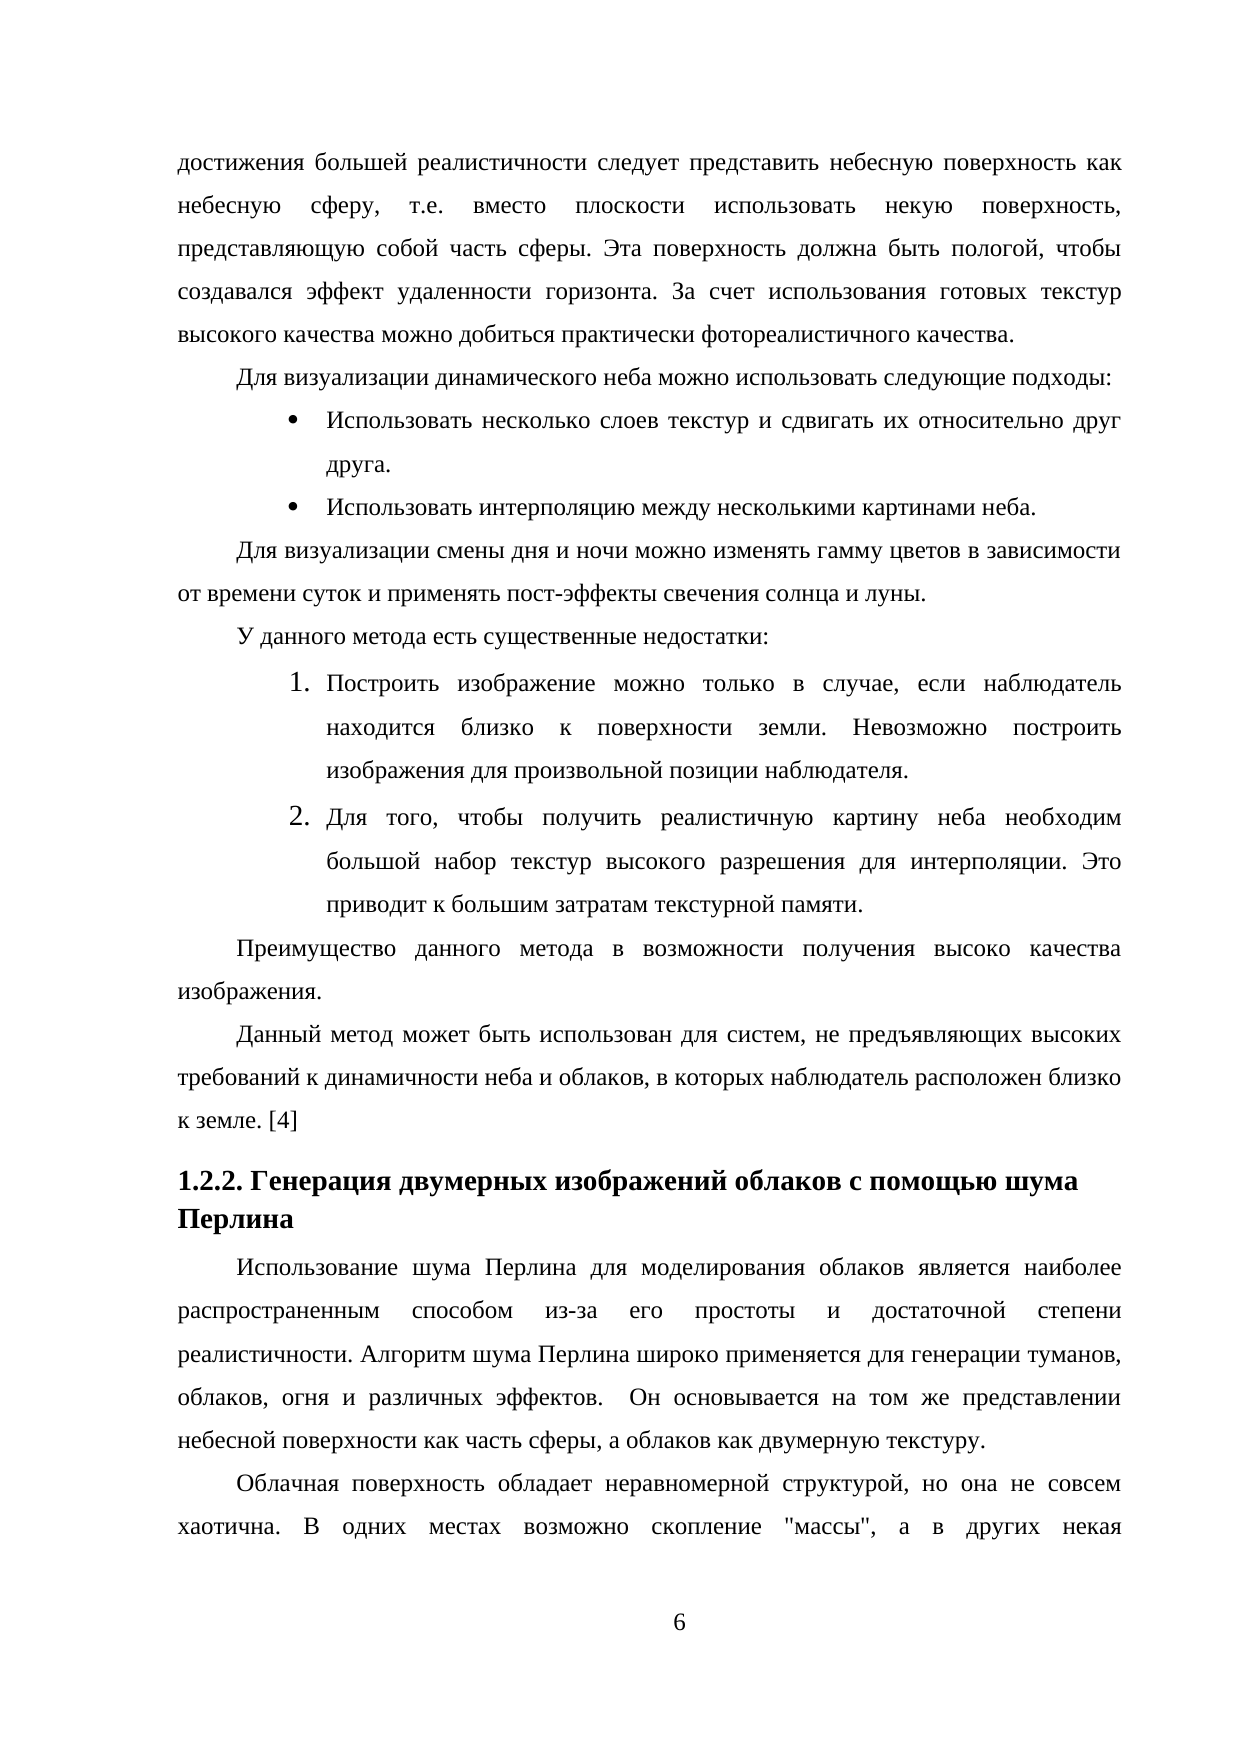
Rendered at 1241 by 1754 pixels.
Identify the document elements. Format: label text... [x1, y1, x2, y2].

text Данный метод может быть использован для систем, не предъявляющих высоких требований к динамичности неба и облаков, в которых наблюдатель расположен близко к земле. [4] [177, 1019, 1122, 1134]
text Для визуализации смены дня и ночи можно изменять гамму цветов в зависимости от времени суток и применять пост-эффекты свечения солнца и луны. [177, 535, 1122, 607]
text Использование шума Перлина для моделирования облаков является наиболее распространенным способом из-за его простоты и достаточной степени реалистичности. Алгоритм шума Перлина широко применяется для генерации туманов, облаков, огня и различных эффектов. Он основывается на том же представлении небесной поверхности как часть сферы, а облаков как двумерную текстуру. [177, 1252, 1122, 1454]
text Облачная поверхность обладает неравномерной структурой, но она не совсем хаотична. В одних местах возможно скопление "массы", а в других некая [177, 1468, 1122, 1540]
list Построить изображение можно только в случае, если наблюдатель находится близко к поверхности земли. Невозможно построить изображения для произвольной позиции наблюдателя. [288, 664, 1122, 784]
list Для того, чтобы получить реалистичную картину неба необходим большой набор текстур высокого разрешения для интерполяции. Это приводит к большим затратам текстурной памяти. [288, 798, 1122, 918]
text Преимущество данного метода в возможности получения высоко качества изображения. [177, 933, 1122, 1004]
text Для визуализации динамического неба можно использовать следующие подходы: [177, 362, 1122, 391]
text У данного метода есть существенные недостатки: [177, 621, 1122, 650]
list Использовать интерполяцию между несколькими картинами неба. [288, 492, 1122, 521]
list Использовать несколько слоев текстур и сдвигать их относительно друг друга. [288, 406, 1122, 477]
subtitle 1.2.2. Генерация двумерных изображений облаков с помощью шума Перлина [177, 1163, 1122, 1235]
text достижения большей реалистичности следует представить небесную поверхность как небесную сферу, т.е. вместо плоскости использовать некую поверхность, представляющую собой часть сферы. Эта поверхность должна быть пологой, чтобы создавался эффект удаленности горизонта. За счет использования готовых текстур высокого качества можно добиться практически фотореалистичного качества. [177, 147, 1122, 348]
